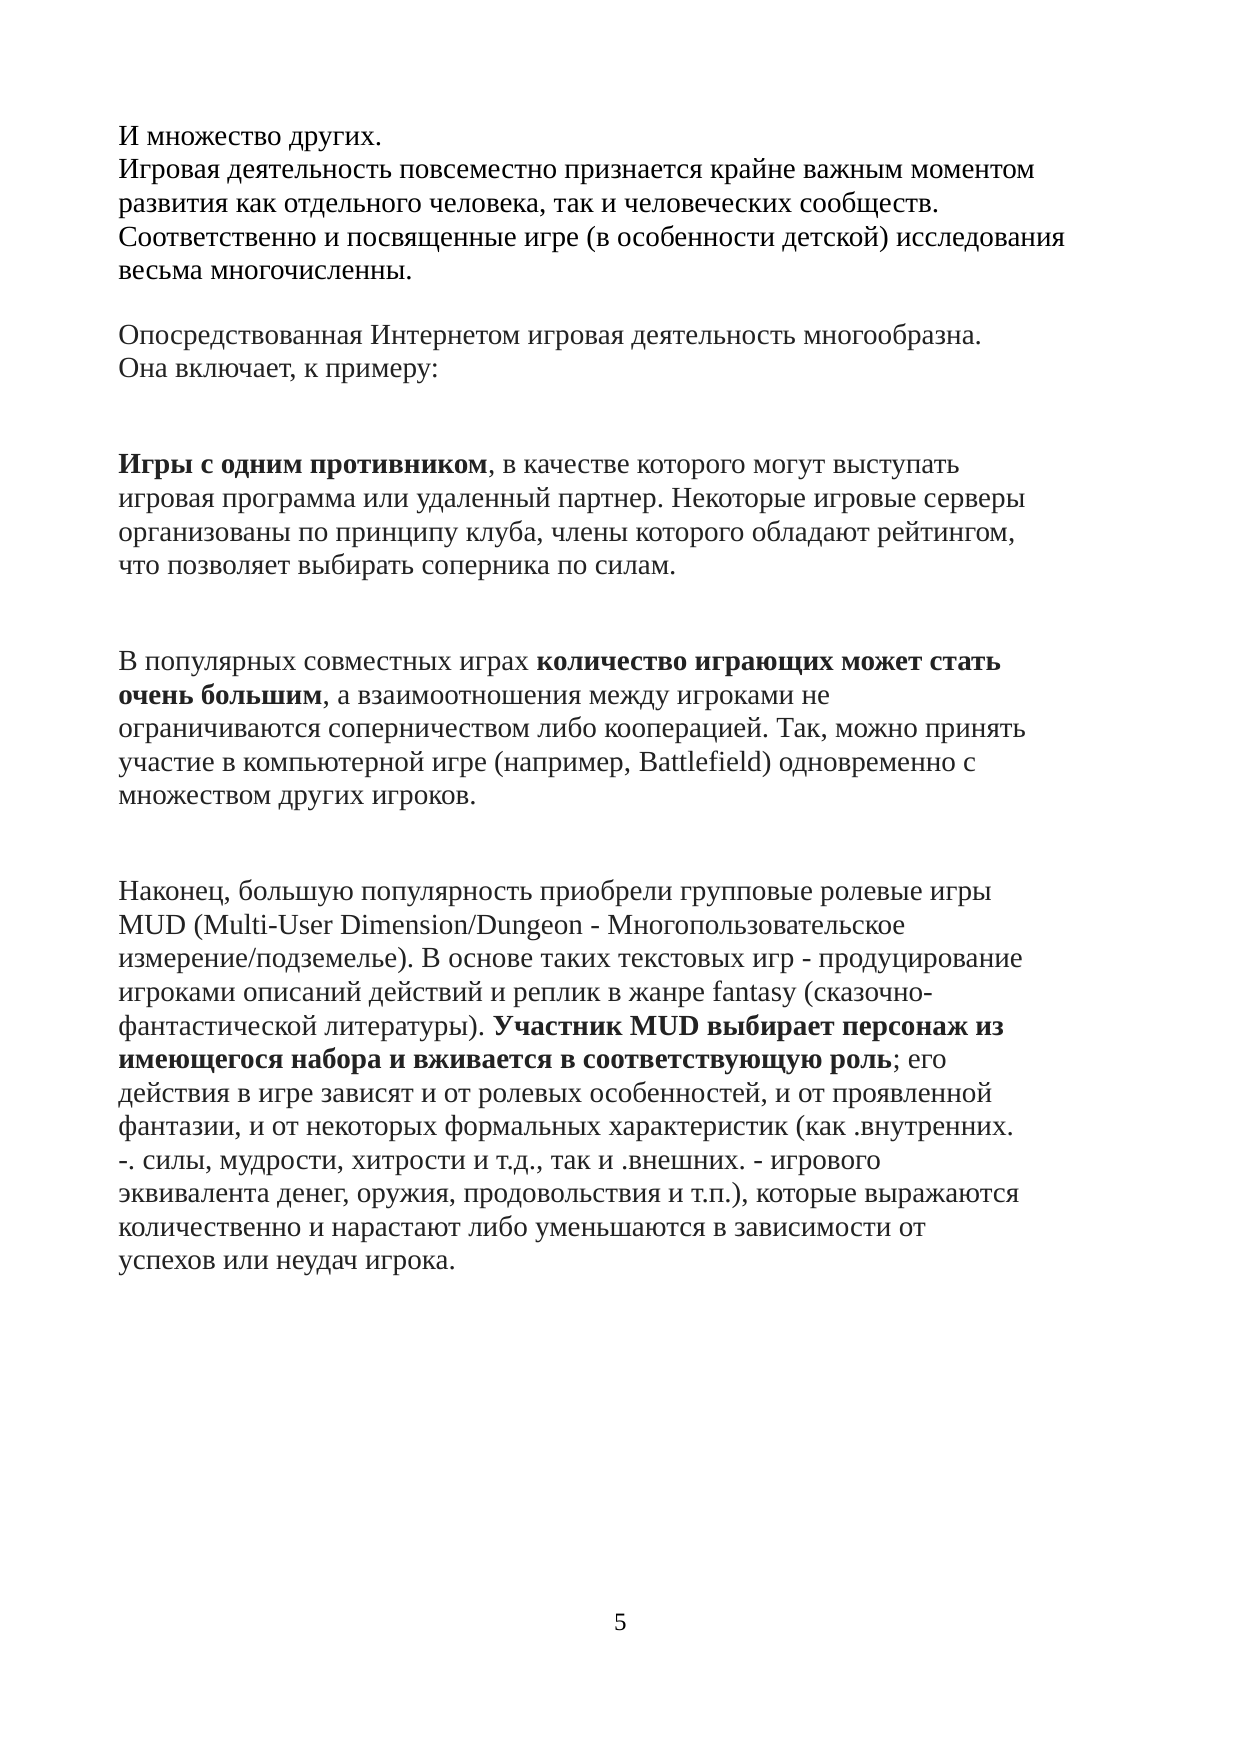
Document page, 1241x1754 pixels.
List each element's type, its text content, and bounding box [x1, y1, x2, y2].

list Наконец, большую популярность приобрели групповые ролевые игры MUD (Multi-User Dimension/Dungeon - Многопользовательское измерение/подземелье). В основе таких текстовых игр - продуцирование игроками описаний действий и реплик в жанре fantasy (сказочно-фантастической литературы). Участник MUD выбирает персонаж из имеющегося набора и вживается в соответствующую роль; его действия в игре зависят и от ролевых особенностей, и от проявленной фантазии, и от некоторых формальных характеристик (как .внутренних. -. силы, мудрости, хитрости и т.д., так и .внешних. - игрового эквивалента денег, оружия, продовольствия и т.п.), которые выражаются количественно и нарастают либо уменьшаются в зависимости от успехов или неудач игрока. [118, 873, 1028, 1276]
text Игровая деятельность повсеместно признается крайне важным моментом развития как отдельного человека, так и человеческих сообществ. Соответственно и посвященные игре (в особенности детской) исследования весьма многочисленны. [118, 152, 1122, 286]
text И множество других. [118, 118, 1122, 152]
text Игры с одним противником, в качестве которого могут выступать игровая программа или удаленный партнер. Некоторые игровые серверы организованы по принципу клуба, члены которого обладают рейтингом, что позволяет выбирать соперника по силам. [118, 447, 1028, 581]
list В популярных совместных играх количество играющих может стать очень большим, а взаимоотношения между игроками не ограничиваются соперничеством либо кооперацией. Так, можно принять участие в компьютерной игре (например, Battlefield) одновременно с множеством других игроков. [118, 643, 1028, 811]
text Опосредствованная Интернетом игровая деятельность многообразна. Она включает, к примеру: [118, 317, 1028, 384]
